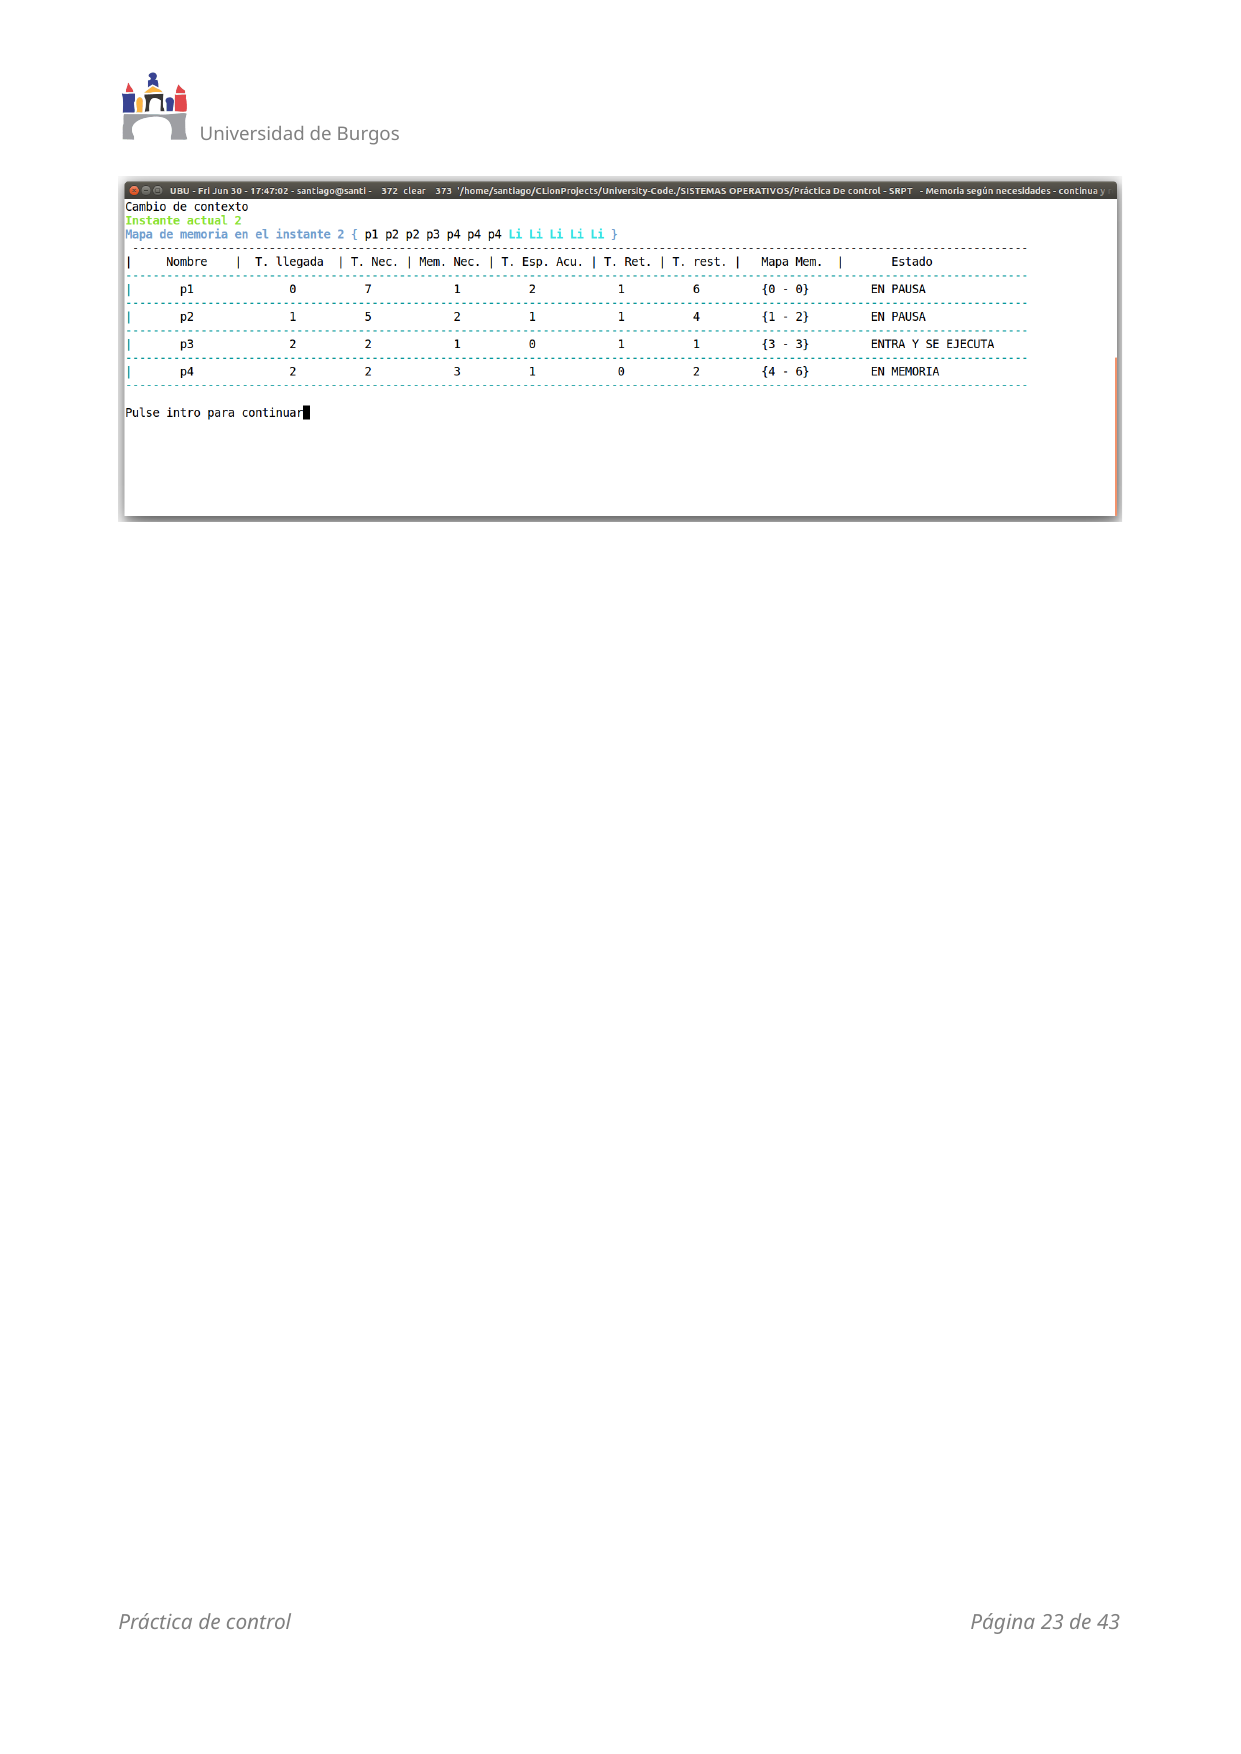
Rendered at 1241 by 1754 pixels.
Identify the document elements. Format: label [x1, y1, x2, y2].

picture [118, 176, 1123, 522]
picture [117, 72, 189, 142]
